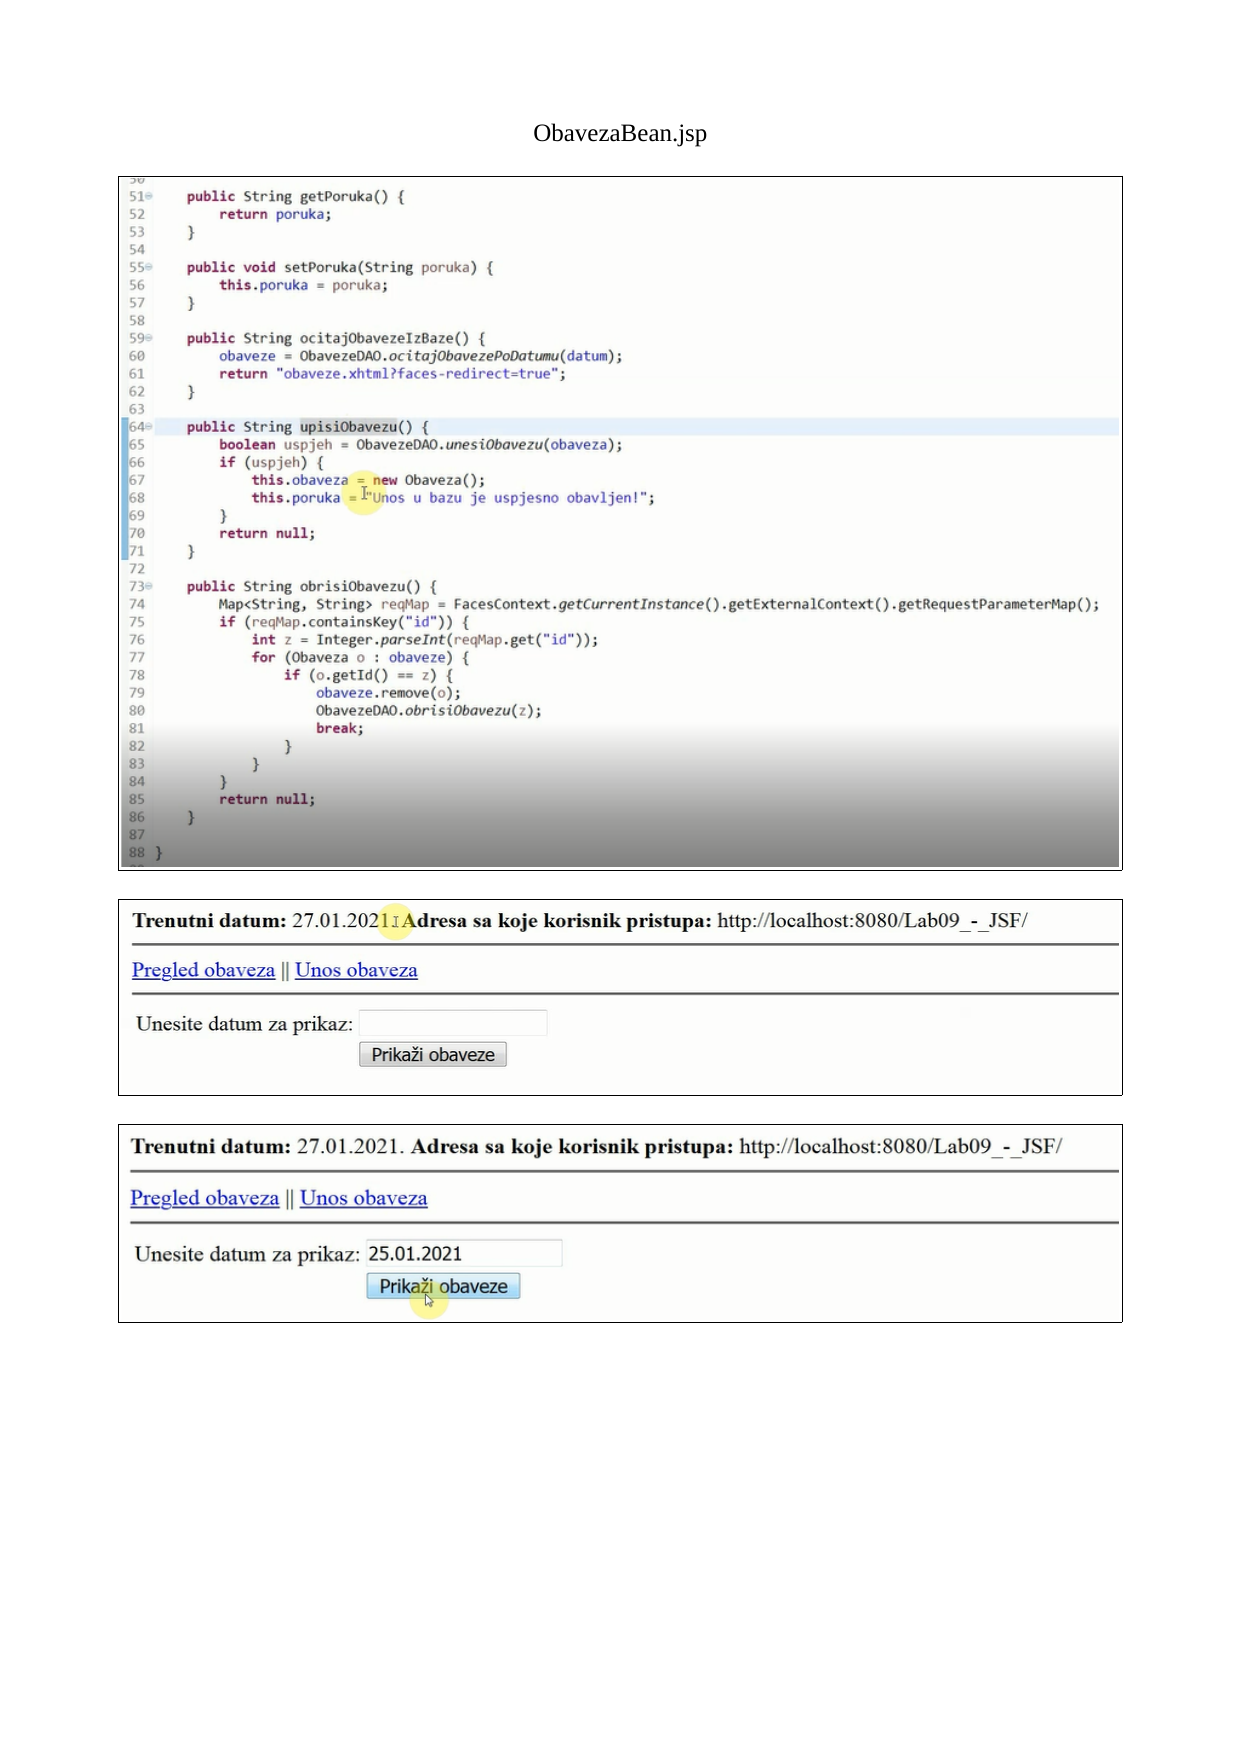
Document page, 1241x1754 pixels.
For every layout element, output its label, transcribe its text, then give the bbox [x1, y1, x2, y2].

picture [121, 1126, 1119, 1320]
text ObavezaBean.jsp [118, 118, 1122, 147]
picture [121, 901, 1119, 1092]
picture [121, 178, 1119, 867]
